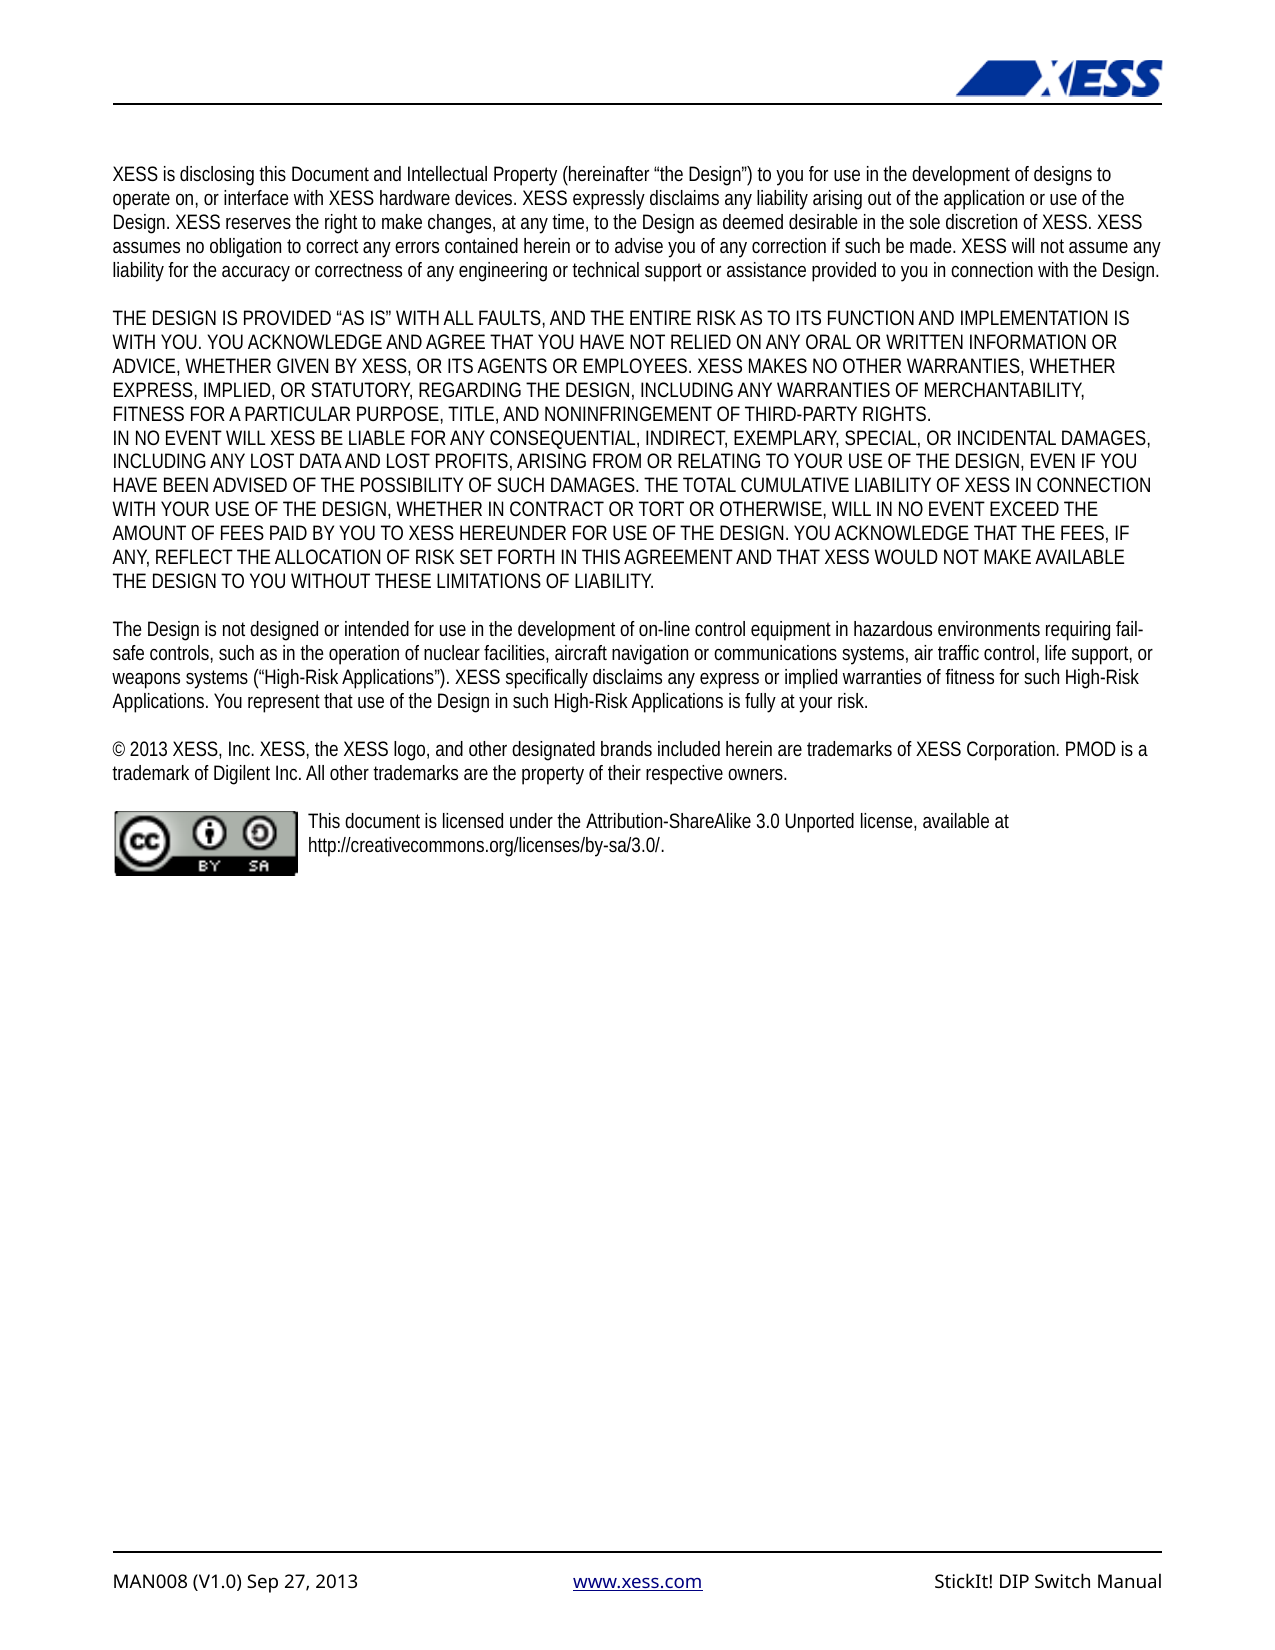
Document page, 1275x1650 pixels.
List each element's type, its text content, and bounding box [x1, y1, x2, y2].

picture [114, 811, 298, 876]
picture [955, 60, 1163, 97]
text The Design is not designed or intended for use in the development of on-line control equipment in hazardous environments requiring fail-safe controls, such as in the operation of nuclear facilities, aircraft navigation or communications systems, air traffic control, life support, or weapons systems (“High-Risk Applications”). XESS specifically disclaims any express or implied warranties of fitness for such High-Risk Applications. You represent that use of the Design in such High-Risk Applications is fully at your risk. [112, 617, 1162, 713]
text XESS is disclosing this Document and Intellectual Property (hereinafter “the Design”) to you for use in the development of designs to operate on, or interface with XESS hardware devices. XESS expressly disclaims any liability arising out of the application or use of the Design. XESS reserves the right to make changes, at any time, to the Design as deemed desirable in the sole discretion of XESS. XESS assumes no obligation to correct any errors contained herein or to advise you of any correction if such be made. XESS will not assume any liability for the accuracy or correctness of any engineering or technical support or assistance provided to you in connection with the Design. [112, 162, 1162, 282]
text IN NO EVENT WILL XESS BE LIABLE FOR ANY CONSEQUENTIAL, INDIRECT, EXEMPLARY, SPECIAL, OR INCIDENTAL DAMAGES, INCLUDING ANY LOST DATA AND LOST PROFITS, ARISING FROM OR RELATING TO YOUR USE OF THE DESIGN, EVEN IF YOU HAVE BEEN ADVISED OF THE POSSIBILITY OF SUCH DAMAGES. THE TOTAL CUMULATIVE LIABILITY OF XESS IN CONNECTION WITH YOUR USE OF THE DESIGN, WHETHER IN CONTRACT OR TORT OR OTHERWISE, WILL IN NO EVENT EXCEED THE AMOUNT OF FEES PAID BY YOU TO XESS HEREUNDER FOR USE OF THE DESIGN. YOU ACKNOWLEDGE THAT THE FEES, IF ANY, REFLECT THE ALLOCATION OF RISK SET FORTH IN THIS AGREEMENT AND THAT XESS WOULD NOT MAKE AVAILABLE THE DESIGN TO YOU WITHOUT THESE LIMITATIONS OF LIABILITY. [112, 426, 1162, 593]
text © 2013 XESS, Inc. XESS, the XESS logo, and other designated brands included herein are trademarks of XESS Corporation. PMOD is a trademark of Digilent Inc. All other trademarks are the property of their respective owners. [112, 737, 1162, 785]
text This document is licensed under the Attribution-ShareAlike 3.0 Unported license, available at http://creativecommons.org/licenses/by-sa/3.0/. [308, 809, 1162, 857]
text THE DESIGN IS PROVIDED “AS IS” WITH ALL FAULTS, AND THE ENTIRE RISK AS TO ITS FUNCTION AND IMPLEMENTATION IS WITH YOU. YOU ACKNOWLEDGE AND AGREE THAT YOU HAVE NOT RELIED ON ANY ORAL OR WRITTEN INFORMATION OR ADVICE, WHETHER GIVEN BY XESS, OR ITS AGENTS OR EMPLOYEES. XESS MAKES NO OTHER WARRANTIES, WHETHER EXPRESS, IMPLIED, OR STATUTORY, REGARDING THE DESIGN, INCLUDING ANY WARRANTIES OF MERCHANTABILITY, FITNESS FOR A PARTICULAR PURPOSE, TITLE, AND NONINFRINGEMENT OF THIRD-PARTY RIGHTS. [112, 306, 1162, 426]
